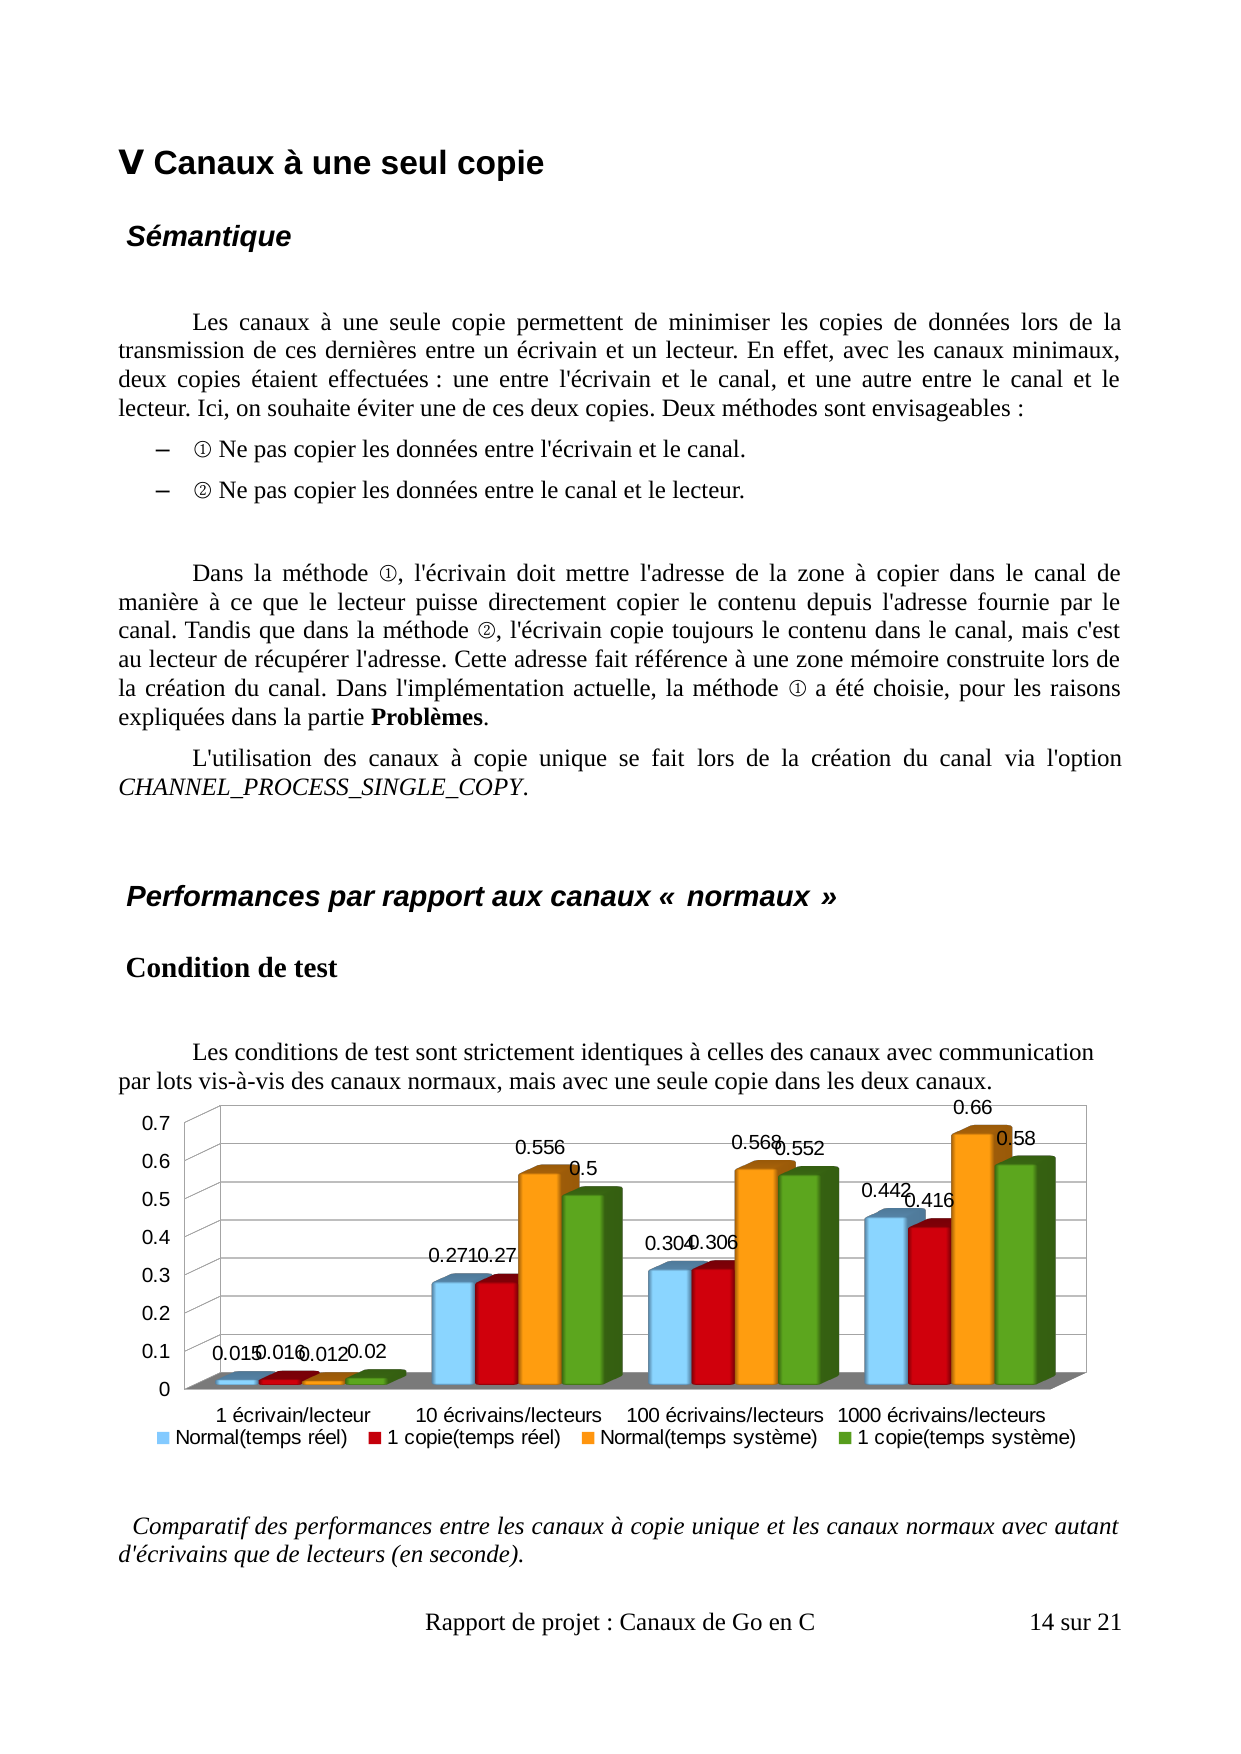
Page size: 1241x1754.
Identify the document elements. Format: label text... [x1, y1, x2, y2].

text Les conditions de test sont strictement identiques à celles des canaux avec communication par lots vis-à-vis des canaux normaux, mais avec une seule copie dans les deux canaux. [118, 1037, 1122, 1095]
subtitle Performances par rapport aux canaux « normaux » [118, 879, 1122, 913]
subtitle Sémantique [118, 219, 1122, 253]
list ② Ne pas copier les données entre le canal et le lecteur. [156, 475, 1122, 504]
text Comparatif des performances entre les canaux à copie unique et les canaux normaux avec autant d'écrivains que de lecteurs (en seconde). [118, 1511, 1122, 1568]
subtitle Ⅴ Canaux à une seul copie [118, 143, 1122, 182]
text Dans la méthode ①, l'écrivain doit mettre l'adresse de la zone à copier dans le canal de manière à ce que le lecteur puisse directement copier le contenu depuis l'adresse fournie par le canal. Tandis que dans la méthode ②, l'écrivain copie toujours le contenu dans le canal, mais c'est au lecteur de récupérer l'adresse. Cette adresse fait référence à une zone mémoire construite lors de la création du canal. Dans l'implémentation actuelle, la méthode ① a été choisie, pour les raisons expliquées dans la partie Problèmes. [118, 558, 1122, 730]
list ① Ne pas copier les données entre l'écrivain et le canal. [156, 434, 1122, 463]
subtitle Condition de test [118, 950, 1122, 984]
text L'utilisation des canaux à copie unique se fait lors de la création du canal via l'option CHANNEL_PROCESS_SINGLE_COPY. [118, 743, 1122, 800]
text Les canaux à une seule copie permettent de minimiser les copies de données lors de la transmission de ces dernières entre un écrivain et un lecteur. En effet, avec les canaux minimaux, deux copies étaient effectuées : une entre l'écrivain et le canal, et une autre entre le canal et le lecteur. Ici, on souhaite éviter une de ces deux copies. Deux méthodes sont envisageables : [118, 307, 1122, 422]
